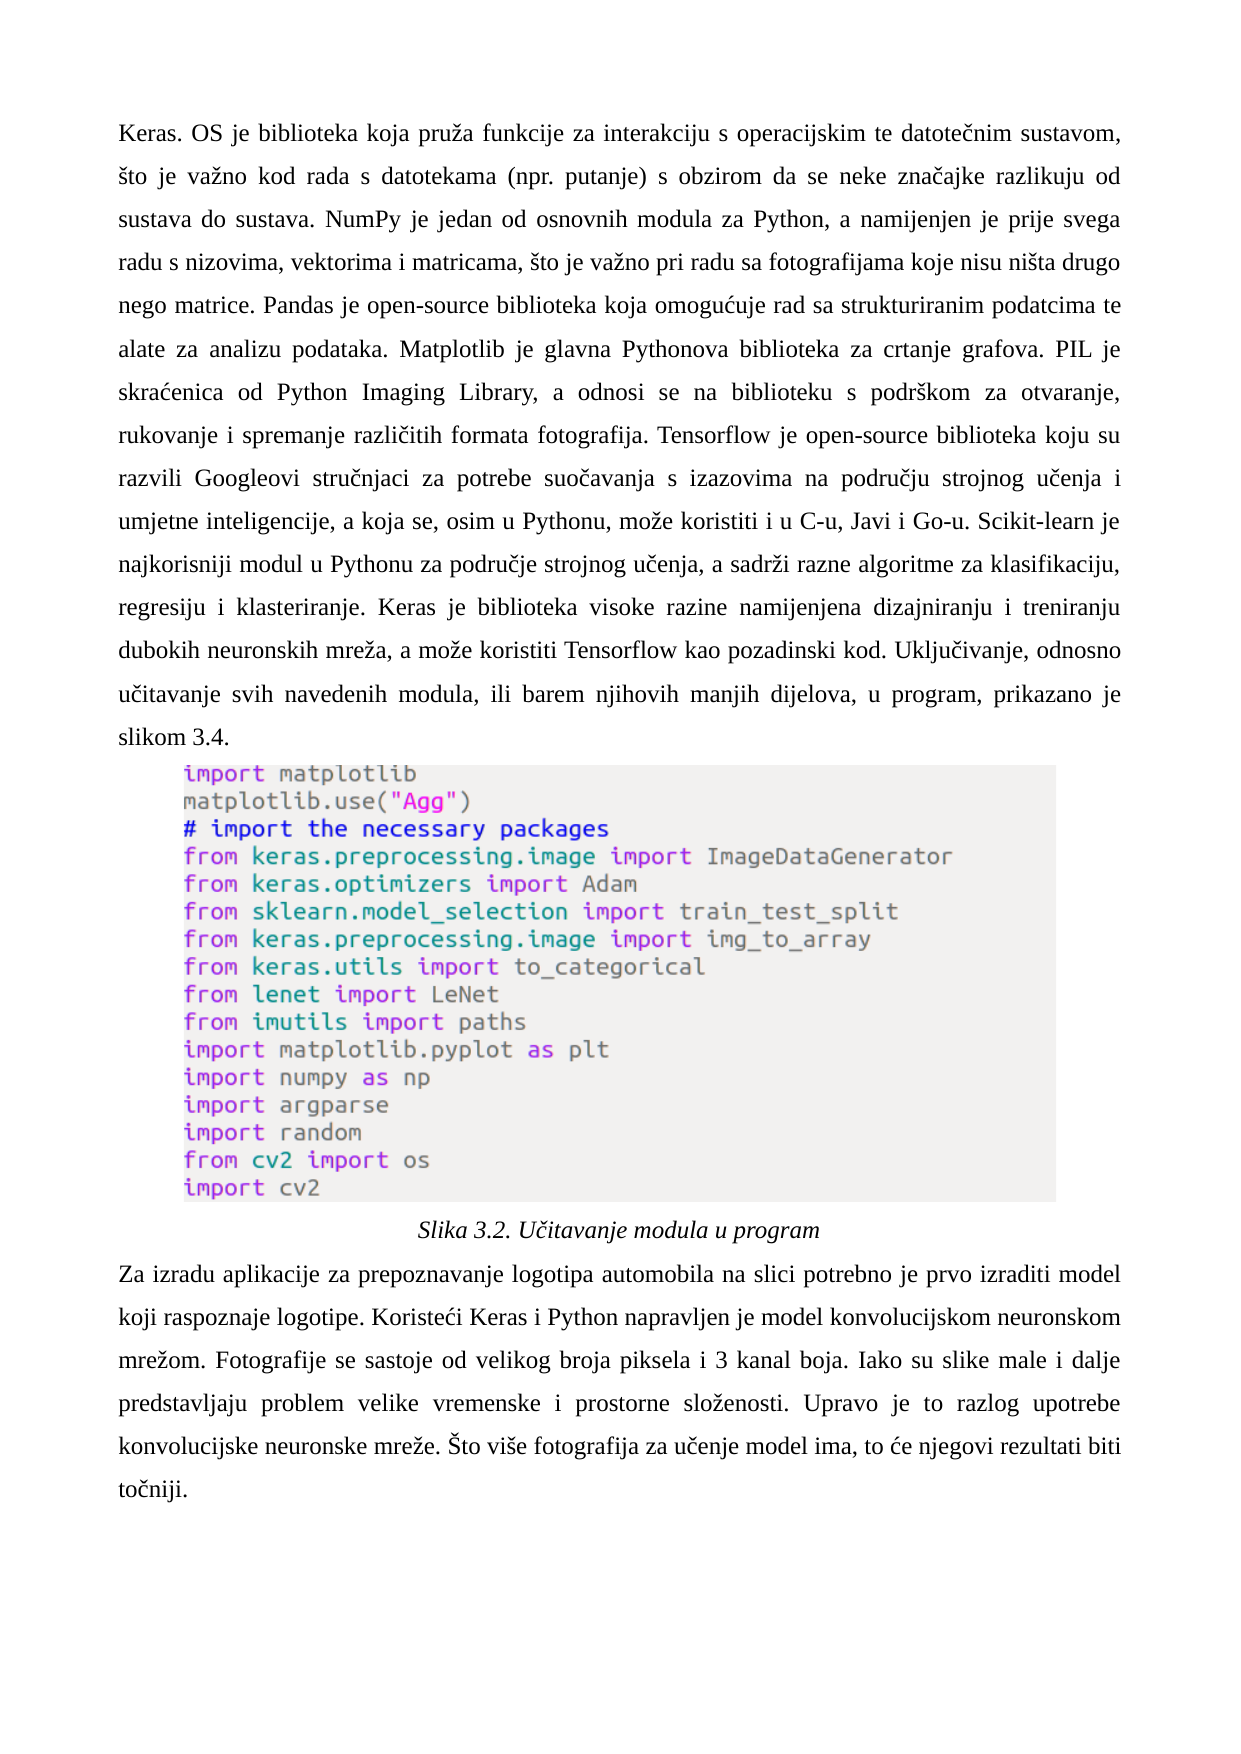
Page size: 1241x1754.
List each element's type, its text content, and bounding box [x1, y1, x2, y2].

text Za izradu aplikacije za prepoznavanje logotipa automobila na slici potrebno je prvo izraditi model koji raspoznaje logotipe. Koristeći Keras i Python napravljen je model konvolucijskom neuronskom mrežom. Fotografije se sastoje od velikog broja piksela i 3 kanal boja. Iako su slike male i dalje predstavljaju problem velike vremenske i prostorne složenosti. Upravo je to razlog upotrebe konvolucijske neuronske mreže. Što više fotografija za učenje model ima, to će njegovi rezultati biti točniji. [118, 1259, 1122, 1503]
text Keras. OS je biblioteka koja pruža funkcije za interakciju s operacijskim te datotečnim sustavom, što je važno kod rada s datotekama (npr. putanje) s obzirom da se neke značajke razlikuju od sustava do sustava. NumPy je jedan od osnovnih modula za Python, a namijenjen je prije svega radu s nizovima, vektorima i matricama, što je važno pri radu sa fotografijama koje nisu ništa drugo nego matrice. Pandas je open-source biblioteka koja omogućuje rad sa strukturiranim podatcima te alate za analizu podataka. Matplotlib je glavna Pythonova biblioteka za crtanje grafova. PIL je skraćenica od Python Imaging Library, a odnosi se na biblioteku s podrškom za otvaranje, rukovanje i spremanje različitih formata fotografija. Tensorflow je open-source biblioteka koju su razvili Googleovi stručnjaci za potrebe suočavanja s izazovima na području strojnog učenja i umjetne inteligencije, a koja se, osim u Pythonu, može koristiti i u C-u, Javi i Go-u. Scikit-learn je najkorisniji modul u Pythonu za područje strojnog učenja, a sadrži razne algoritme za klasifikaciju, regresiju i klasteriranje. Keras je biblioteka visoke razine namijenjena dizajniranju i treniranju dubokih neuronskih mreža, a može koristiti Tensorflow kao pozadinski kod. Uključivanje, odnosno učitavanje svih navedenih modula, ili barem njihovih manjih dijelova, u program, prikazano je slikom 3.4. [118, 118, 1122, 751]
picture [183, 765, 1057, 1202]
text Slika 3.2. Učitavanje modula u program [118, 765, 1122, 1244]
